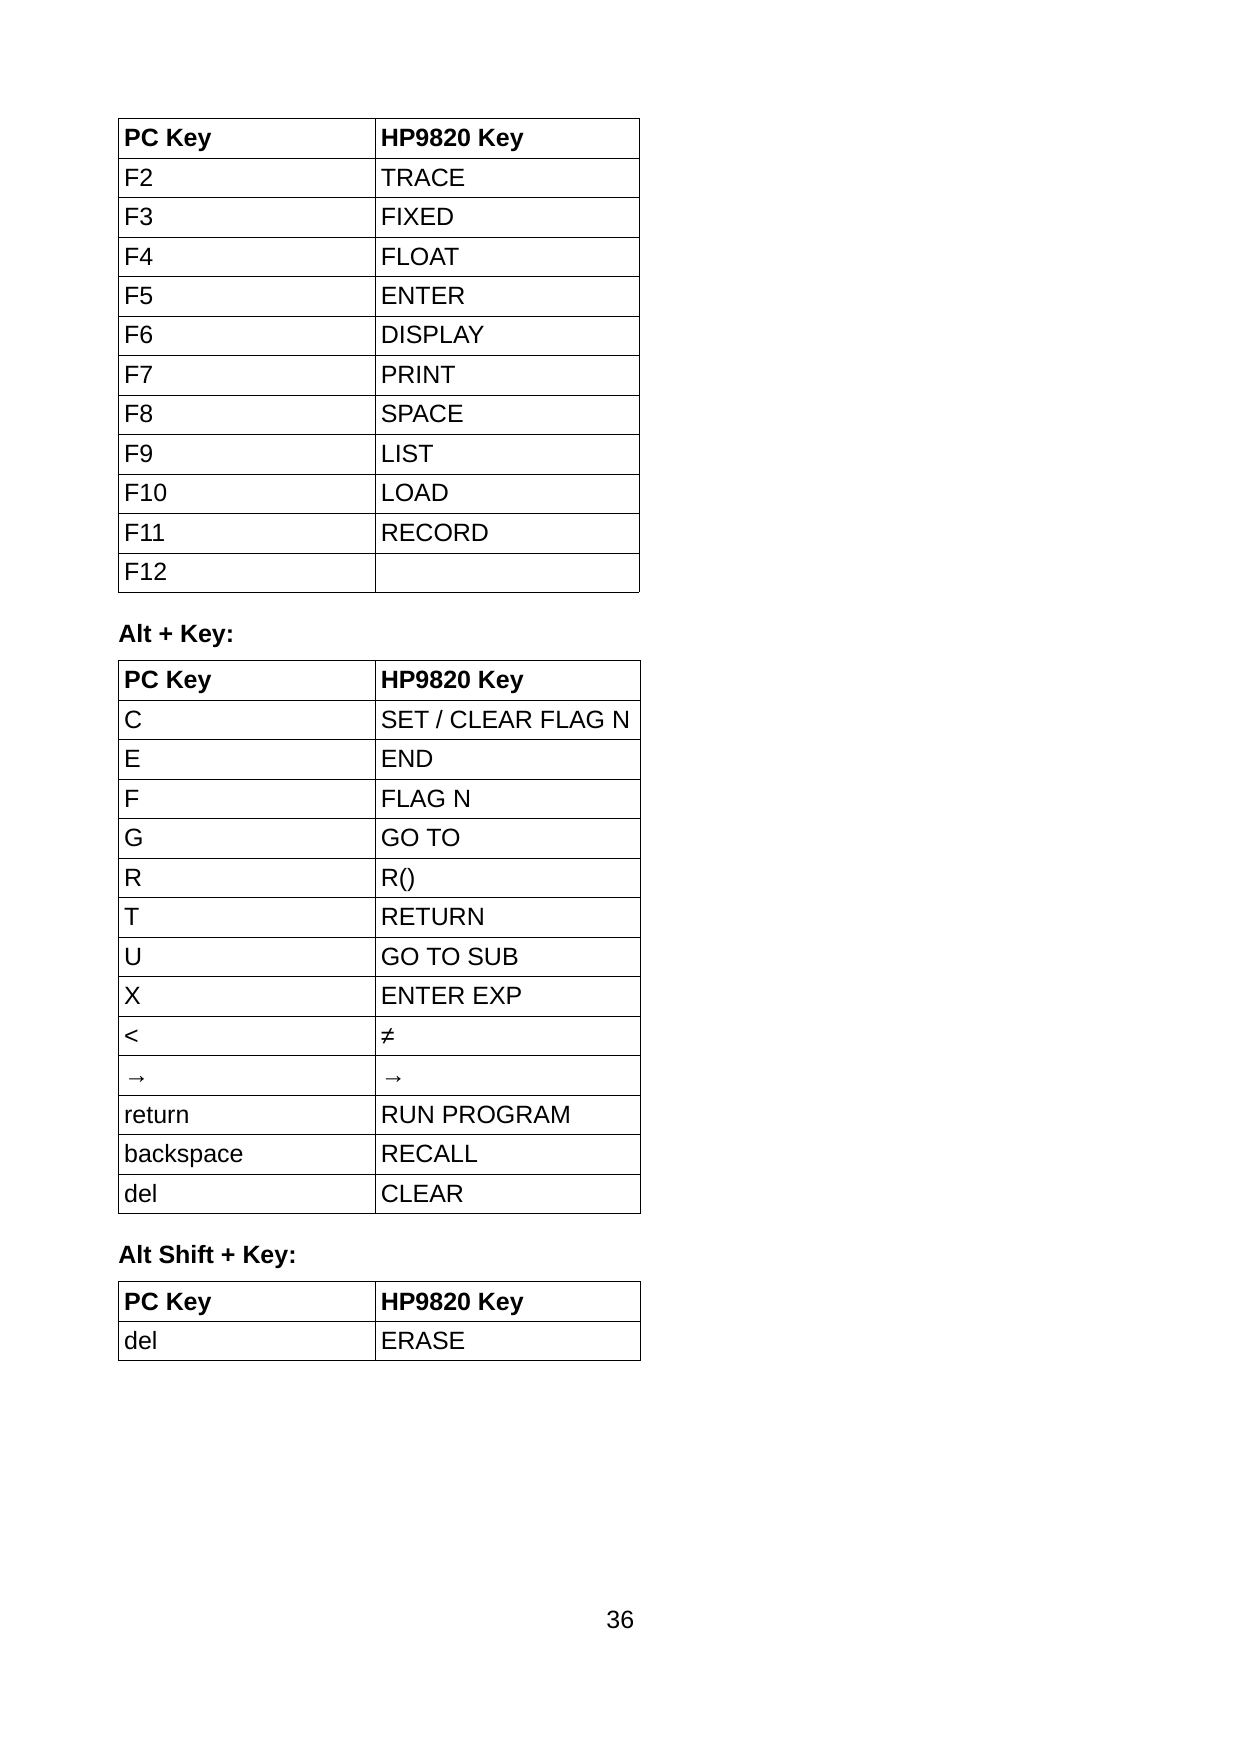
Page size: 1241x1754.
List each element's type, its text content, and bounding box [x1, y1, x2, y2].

table_cell LIST [376, 435, 639, 473]
table_header HP9820 Key [376, 661, 640, 700]
table_cell F [119, 780, 375, 818]
table_cell C [119, 701, 375, 739]
table_cell F9 [119, 435, 375, 473]
table_cell return [119, 1096, 375, 1134]
text Alt Shift + Key: [118, 1241, 1122, 1269]
text Alt + Key: [118, 620, 1122, 648]
table_cell X [119, 977, 375, 1016]
table_cell RETURN [376, 898, 640, 937]
table_cell F12 [119, 554, 375, 592]
table_cell F4 [119, 238, 375, 276]
table_cell RUN PROGRAM [376, 1096, 640, 1134]
table_cell R [119, 859, 375, 897]
table_cell CLEAR [376, 1175, 640, 1213]
table_cell del [119, 1322, 375, 1360]
table_header HP9820 Key [376, 119, 639, 158]
table_cell F5 [119, 277, 375, 316]
table_cell TRACE [376, 159, 639, 197]
table_cell FIXED [376, 198, 639, 237]
table_cell G [119, 819, 375, 858]
table_cell F11 [119, 514, 375, 552]
table_cell → [119, 1056, 375, 1094]
table_header PC Key [119, 661, 375, 700]
table_cell F7 [119, 356, 375, 394]
table_cell PRINT [376, 356, 639, 394]
table_cell backspace [119, 1135, 375, 1173]
table_cell → [376, 1056, 640, 1094]
table_cell F6 [119, 317, 375, 355]
table_cell RECORD [376, 514, 639, 552]
table_cell F10 [119, 475, 375, 513]
table_cell DISPLAY [376, 317, 639, 355]
table_cell del [119, 1175, 375, 1213]
table_cell FLOAT [376, 238, 639, 276]
table_header HP9820 Key [376, 1282, 640, 1321]
table_cell [376, 554, 639, 592]
table_cell END [376, 740, 640, 779]
table_cell U [119, 938, 375, 976]
table_cell GO TO SUB [376, 938, 640, 976]
table_cell SPACE [376, 396, 639, 434]
table_cell F3 [119, 198, 375, 237]
table_cell T [119, 898, 375, 937]
table_cell GO TO [376, 819, 640, 858]
table_cell F2 [119, 159, 375, 197]
table_cell SET / CLEAR FLAG N [376, 701, 640, 739]
table_cell F8 [119, 396, 375, 434]
table_cell ENTER EXP [376, 977, 640, 1016]
table_cell ≠ [376, 1017, 640, 1055]
table_cell R() [376, 859, 640, 897]
table_cell RECALL [376, 1135, 640, 1173]
table_cell LOAD [376, 475, 639, 513]
table_cell ENTER [376, 277, 639, 316]
table_cell ERASE [376, 1322, 640, 1360]
table_cell FLAG N [376, 780, 640, 818]
table_header PC Key [119, 119, 375, 158]
table_cell < [119, 1017, 375, 1055]
table_header PC Key [119, 1282, 375, 1321]
table_cell E [119, 740, 375, 779]
